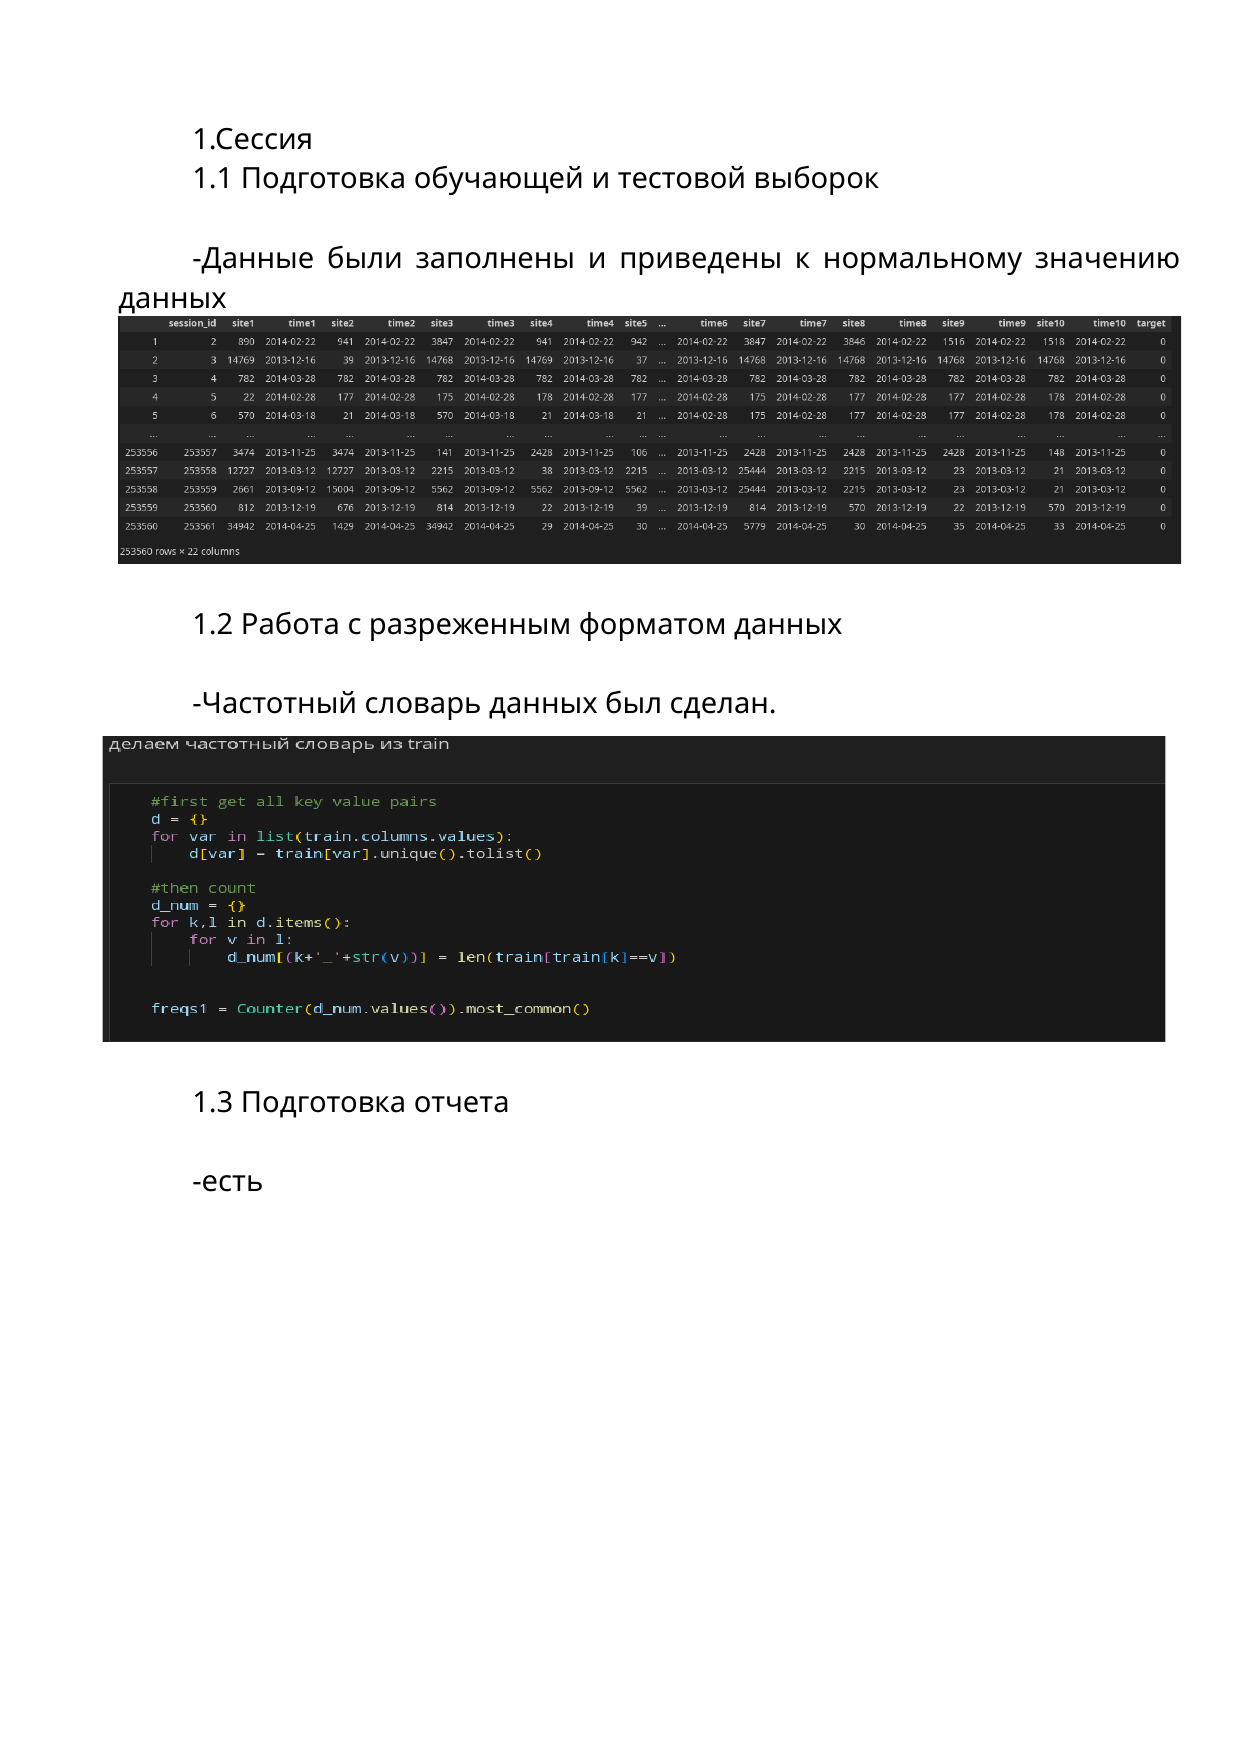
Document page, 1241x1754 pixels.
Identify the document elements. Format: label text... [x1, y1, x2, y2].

text -есть [118, 1160, 1181, 1200]
text 1.Сессия [118, 118, 1181, 158]
text 1.3 Подготовка отчета [118, 1081, 1181, 1121]
text 1.1 Подготовка обучающей и тестовой выборок [118, 158, 1181, 197]
text -Частотный словарь данных был сделан. [118, 682, 1181, 722]
picture [102, 736, 1166, 1042]
text -Данные были заполнены и приведены к нормальному значению данных [118, 237, 1181, 316]
picture [118, 316, 1182, 564]
text 1.2 Работа с разреженным форматом данных [118, 603, 1181, 643]
